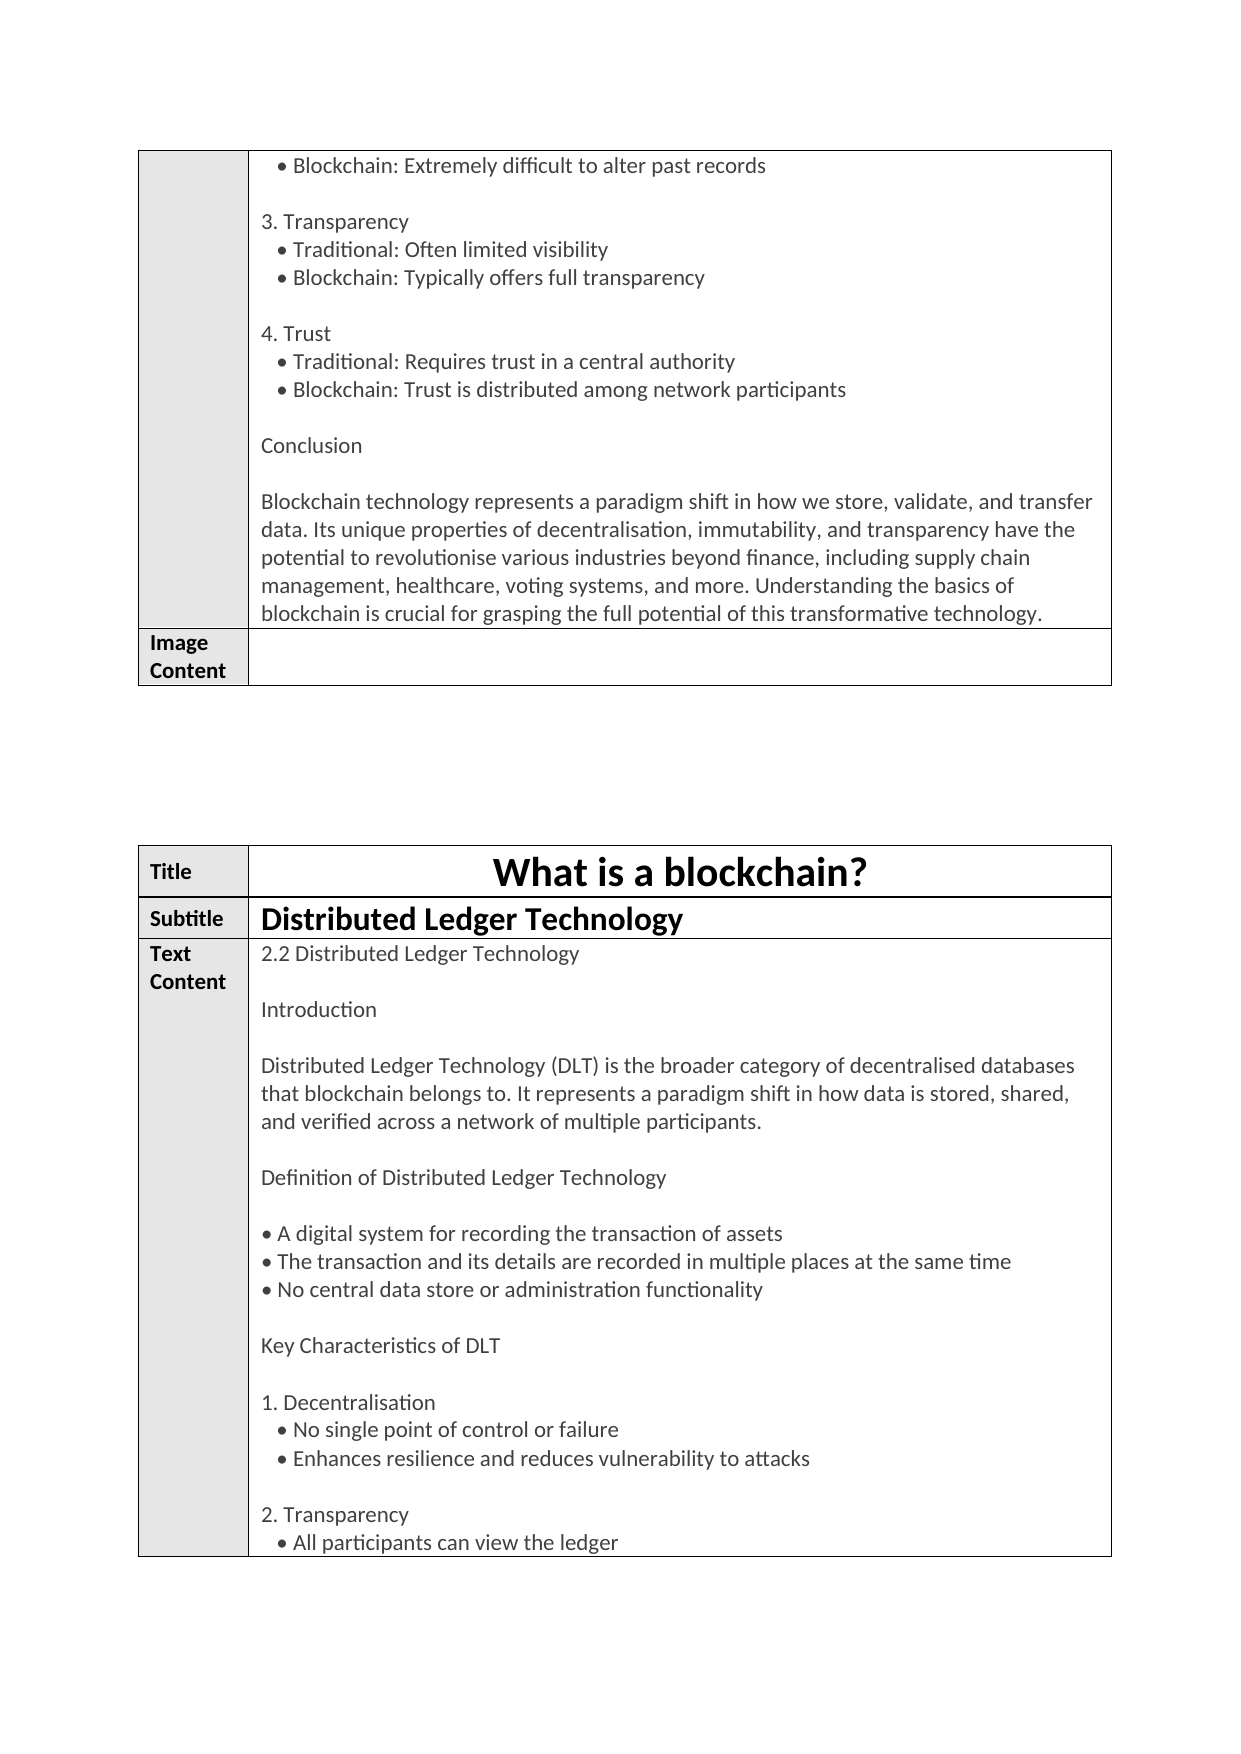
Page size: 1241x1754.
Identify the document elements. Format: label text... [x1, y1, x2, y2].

table_cell Subtitle [139, 898, 248, 938]
table_cell Image Content [139, 629, 248, 684]
table_cell Text Content [139, 939, 248, 1556]
table_cell 2.2 Distributed Ledger Technology Introduction Distributed Ledger Technology (DLT) is the broader category of decentralised databases that blockchain belongs to. It represents a paradigm shift in how data is stored, shared, and verified across a network of multiple participants. Definition of Distributed Ledger Technology • A digital system for recording the transaction of assets • The transaction and its details are recorded in multiple places at the same time • No central data store or administration functionality Key Characteristics of DLT 1. Decentralisation • No single point of control or failure • Enhances resilience and reduces vulnerability to attacks 2. Transparency • All participants can view the ledger [249, 939, 1111, 1556]
table_cell [249, 629, 1111, 684]
table_cell [139, 151, 248, 627]
table_header Title [139, 846, 248, 896]
table_cell • Blockchain: Extremely difficult to alter past records 3. Transparency • Traditional: Often limited visibility • Blockchain: Typically offers full transparency 4. Trust • Traditional: Requires trust in a central authority • Blockchain: Trust is distributed among network participants Conclusion Blockchain technology represents a paradigm shift in how we store, validate, and transfer data. Its unique properties of decentralisation, immutability, and transparency have the potential to revolutionise various industries beyond finance, including supply chain management, healthcare, voting systems, and more. Understanding the basics of blockchain is crucial for grasping the full potential of this transformative technology. [249, 151, 1111, 627]
table_cell Distributed Ledger Technology [249, 898, 1111, 938]
table_header What is a blockchain? [249, 846, 1111, 896]
